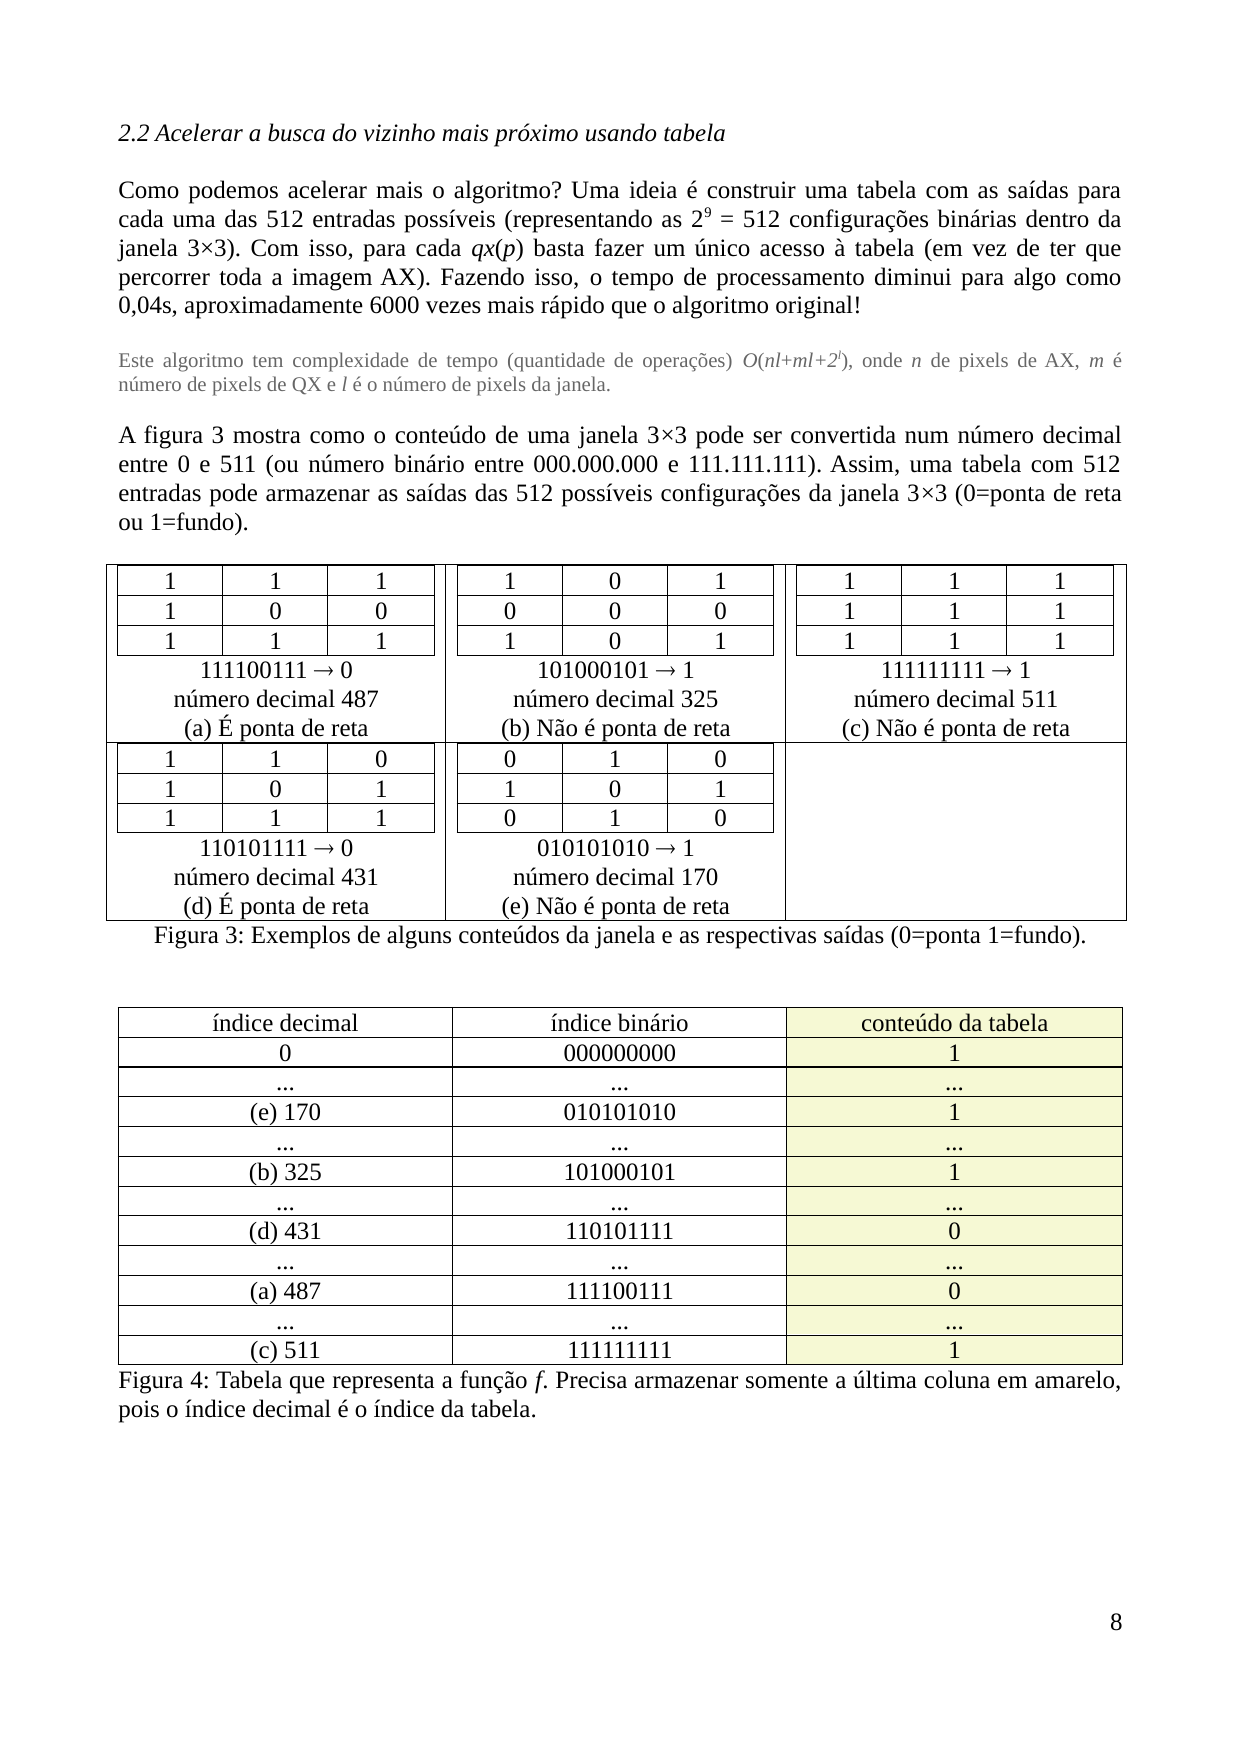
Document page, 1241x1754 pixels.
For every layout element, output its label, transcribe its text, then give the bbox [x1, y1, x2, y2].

table_cell 1 [787, 1336, 1122, 1364]
table_header 1 [223, 566, 327, 595]
table_header 0 [328, 744, 434, 773]
table_cell 1 [787, 1157, 1122, 1186]
table_cell (c) 511 [119, 1336, 452, 1364]
table_cell 1 [902, 626, 1006, 654]
table_cell 1 [1007, 626, 1113, 654]
table_header 1 [1007, 566, 1113, 595]
table_cell 1 [797, 626, 901, 654]
table_cell ... [119, 1127, 452, 1156]
table_cell ... [119, 1068, 452, 1096]
text Figura 4: Tabela que representa a função f. Precisa armazenar somente a última coluna em amarelo, pois o índice decimal é o índice da tabela. [118, 1365, 1122, 1423]
table_header índice decimal [119, 1008, 452, 1037]
table_cell 000000000 [453, 1038, 786, 1066]
table_cell 1 [328, 626, 434, 654]
table_cell (e) 170 [119, 1097, 452, 1126]
table_header 101000101  1 número decimal 325 (b) Não é ponta de reta [446, 565, 785, 742]
table_header índice binário [453, 1008, 786, 1037]
table_cell 0 [223, 774, 327, 802]
table_cell 0 [328, 596, 434, 625]
table_header 1 [118, 744, 222, 773]
table_header 0 [563, 566, 667, 595]
table_header 1 [668, 566, 773, 595]
table_cell 101000101 [453, 1157, 786, 1186]
table_header 1 [223, 744, 327, 773]
table_cell ... [453, 1187, 786, 1215]
table_cell 1 [1007, 596, 1113, 625]
table_cell 010101010  1 número decimal 170 (e) Não é ponta de reta [446, 743, 785, 919]
table_header 0 [458, 744, 562, 773]
table_cell 110101111  0 número decimal 431 (d) É ponta de reta [107, 743, 445, 919]
text Figura 3: Exemplos de alguns conteúdos da janela e as respectivas saídas (0=ponta 1=fundo). [118, 921, 1122, 949]
table_cell ... [453, 1246, 786, 1275]
table_cell ... [119, 1246, 452, 1275]
table_cell 0 [458, 596, 562, 625]
table_cell 0 [668, 596, 773, 625]
table_cell 0 [458, 804, 562, 832]
table_header 1 [902, 566, 1006, 595]
table_cell 010101010 [453, 1097, 786, 1126]
table_cell 0 [787, 1216, 1122, 1245]
table_cell ... [787, 1068, 1122, 1096]
table_cell 1 [328, 804, 434, 832]
table_cell 1 [118, 804, 222, 832]
table_cell 1 [118, 626, 222, 654]
table_header conteúdo da tabela [787, 1008, 1122, 1037]
table_cell 1 [458, 626, 562, 654]
table_cell ... [119, 1306, 452, 1334]
table_cell ... [787, 1127, 1122, 1156]
table_cell 0 [787, 1276, 1122, 1305]
table_header 1 [458, 566, 562, 595]
table_cell 0 [563, 626, 667, 654]
table_cell 1 [118, 596, 222, 625]
table_cell (d) 431 [119, 1216, 452, 1245]
table_cell 0 [668, 804, 773, 832]
table_header 1 [797, 566, 901, 595]
table_header 1 [328, 566, 434, 595]
table_cell 1 [328, 774, 434, 802]
table_cell 1 [787, 1038, 1122, 1066]
table_cell ... [787, 1306, 1122, 1334]
table_cell 1 [797, 596, 901, 625]
text Como podemos acelerar mais o algoritmo? Uma ideia é construir uma tabela com as saídas para cada uma das 512 entradas possíveis (representando as 29 = 512 configurações binárias dentro da janela 3×3). Com isso, para cada qx(p) basta fazer um único acesso à tabela (em vez de ter que percorrer toda a imagem AX). Fazendo isso, o tempo de processamento diminui para algo como 0,04s, aproximadamente 6000 vezes mais rápido que o algoritmo original! [118, 176, 1122, 319]
table_cell 1 [787, 1097, 1122, 1126]
table_cell ... [119, 1187, 452, 1215]
table_cell 1 [223, 804, 327, 832]
table_cell 1 [223, 626, 327, 654]
table_header 0 [668, 744, 773, 773]
table_cell ... [787, 1246, 1122, 1275]
table_cell 1 [902, 596, 1006, 625]
table_cell 0 [563, 596, 667, 625]
table_cell [786, 743, 1126, 919]
table_cell (b) 325 [119, 1157, 452, 1186]
table_cell (a) 487 [119, 1276, 452, 1305]
table_cell 0 [223, 596, 327, 625]
text A figura 3 mostra como o conteúdo de uma janela 3×3 pode ser convertida num número decimal entre 0 e 511 (ou número binário entre 000.000.000 e 111.111.111). Assim, uma tabela com 512 entradas pode armazenar as saídas das 512 possíveis configurações da janela 3×3 (0=ponta de reta ou 1=fundo). [118, 420, 1122, 535]
table_cell 111111111 [453, 1336, 786, 1364]
table_cell ... [453, 1127, 786, 1156]
table_cell 1 [668, 774, 773, 802]
table_cell 1 [563, 804, 667, 832]
table_cell 1 [668, 626, 773, 654]
table_cell ... [453, 1306, 786, 1334]
table_cell 0 [119, 1038, 452, 1066]
table_header 111111111  1 número decimal 511 (c) Não é ponta de reta [786, 565, 1126, 742]
text Este algoritmo tem complexidade de tempo (quantidade de operações) O(nl+ml+2l), onde n de pixels de AX, m é número de pixels de QX e l é o número de pixels da janela. [118, 348, 1122, 396]
table_cell 110101111 [453, 1216, 786, 1245]
text 2.2 Acelerar a busca do vizinho mais próximo usando tabela [118, 118, 1122, 147]
table_cell ... [787, 1187, 1122, 1215]
table_cell 0 [563, 774, 667, 802]
table_header 1 [118, 566, 222, 595]
table_cell 111100111 [453, 1276, 786, 1305]
table_cell 1 [118, 774, 222, 802]
table_header 1 [563, 744, 667, 773]
table_header 111100111  0 número decimal 487 (a) É ponta de reta [107, 565, 445, 742]
table_cell ... [453, 1068, 786, 1096]
table_cell 1 [458, 774, 562, 802]
